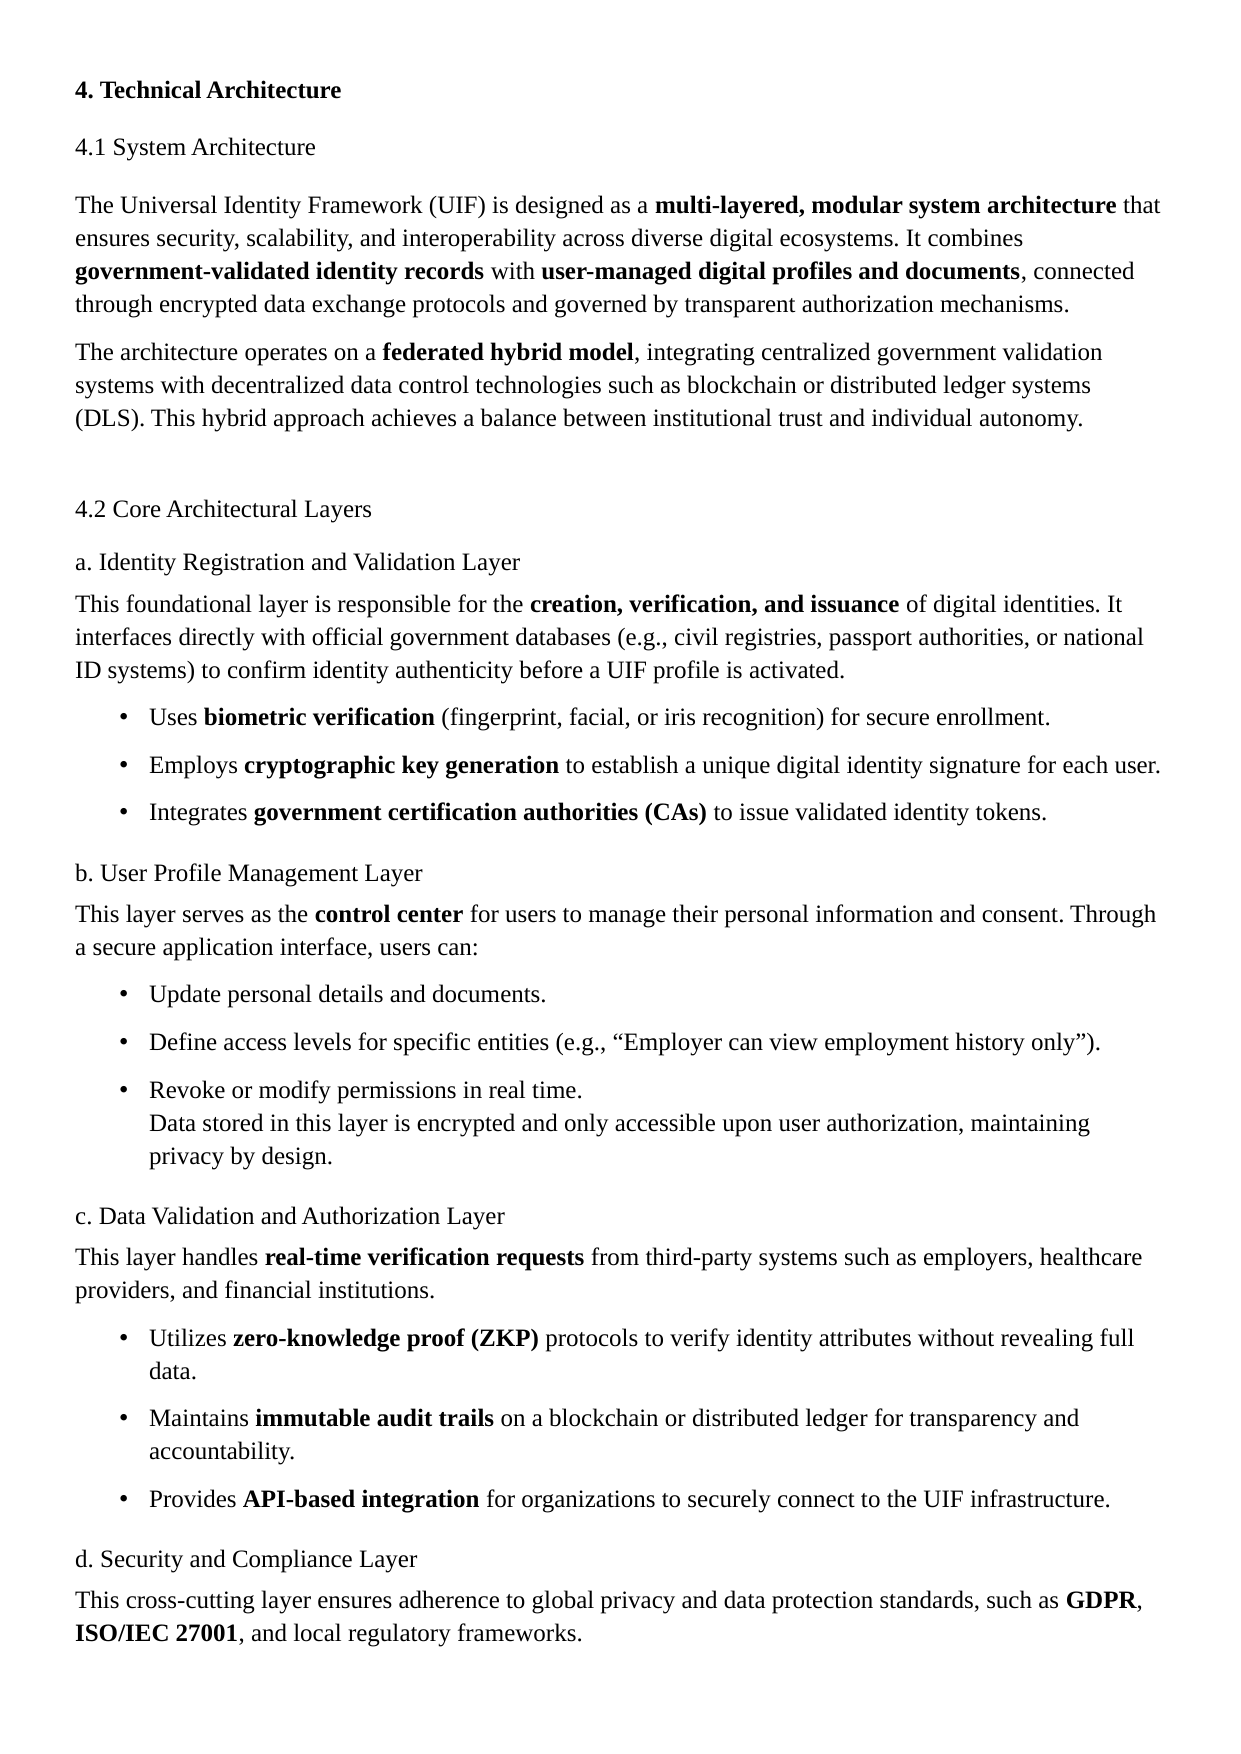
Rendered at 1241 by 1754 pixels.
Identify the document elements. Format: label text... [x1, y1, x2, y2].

text 4. Technical Architecture [75, 75, 1166, 104]
text This layer handles real-time verification requests from third-party systems such as employers, healthcare providers, and financial institutions. [75, 1242, 1166, 1304]
list Maintains immutable audit trails on a blockchain or distributed ledger for transparency and accountability. [119, 1403, 1166, 1465]
text 4.1 System Architecture [75, 132, 1166, 161]
list Define access levels for specific entities (e.g., “Employer can view employment history only”). [119, 1027, 1166, 1056]
text This layer serves as the control center for users to manage their personal information and consent. Through a secure application interface, users can: [75, 899, 1166, 961]
subtitle a. Identity Registration and Validation Layer [75, 547, 1166, 576]
text The Universal Identity Framework (UIF) is designed as a multi-layered, modular system architecture that ensures security, scalability, and interoperability across diverse digital ecosystems. It combines government-validated identity records with user-managed digital profiles and documents, connected through encrypted data exchange protocols and governed by transparent authorization mechanisms. [75, 190, 1166, 318]
list Uses biometric verification (fingerprint, facial, or iris recognition) for secure enrollment. [119, 702, 1166, 731]
list Employs cryptographic key generation to establish a unique digital identity signature for each user. [119, 750, 1166, 779]
list Revoke or modify permissions in real time. Data stored in this layer is encrypted and only accessible upon user authorization, maintaining privacy by design. [119, 1075, 1166, 1169]
text This foundational layer is responsible for the creation, verification, and issuance of digital identities. It interfaces directly with official government databases (e.g., civil registries, passport authorities, or national ID systems) to confirm identity authenticity before a UIF profile is activated. [75, 589, 1166, 683]
text The architecture operates on a federated hybrid model, integrating centralized government validation systems with decentralized data control technologies such as blockchain or distributed ledger systems (DLS). This hybrid approach achieves a balance between institutional trust and individual autonomy. [75, 337, 1166, 431]
subtitle d. Security and Compliance Layer [75, 1544, 1166, 1573]
list Update personal details and documents. [119, 979, 1166, 1008]
subtitle b. User Profile Management Layer [75, 858, 1166, 886]
subtitle c. Data Validation and Authorization Layer [75, 1201, 1166, 1229]
list Integrates government certification authorities (CAs) to issue validated identity tokens. [119, 797, 1166, 826]
subtitle 4.2 Core Architectural Layers [75, 494, 1166, 522]
text This cross-cutting layer ensures adherence to global privacy and data protection standards, such as GDPR, ISO/IEC 27001, and local regulatory frameworks. [75, 1585, 1166, 1647]
list Utilizes zero-knowledge proof (ZKP) protocols to verify identity attributes without revealing full data. [119, 1323, 1166, 1384]
list Provides API-based integration for organizations to securely connect to the UIF infrastructure. [119, 1484, 1166, 1513]
